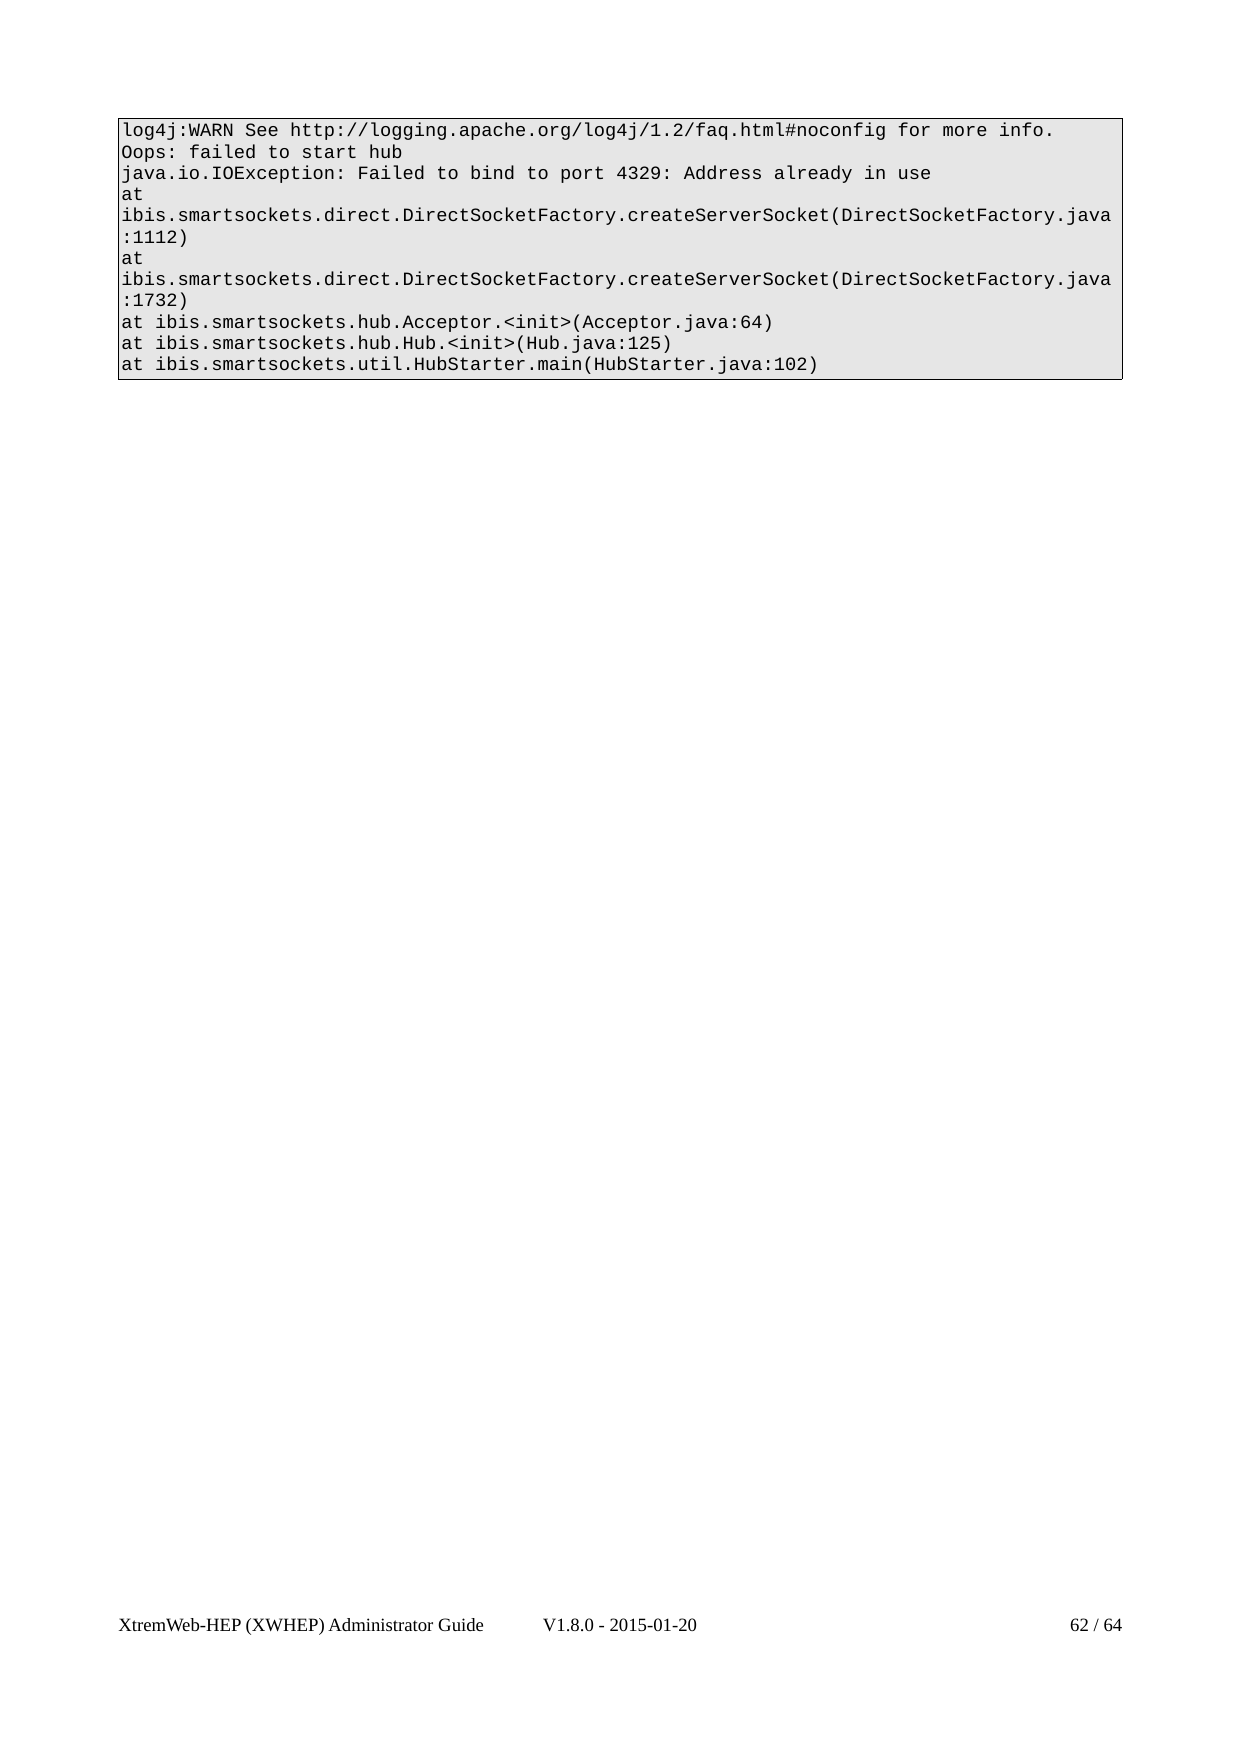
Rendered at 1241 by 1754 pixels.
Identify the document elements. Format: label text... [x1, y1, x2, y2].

text at ibis.smartsockets.hub.Acceptor.<init>(Acceptor.java:64) [119, 309, 1122, 331]
text at ibis.smartsockets.util.HubStarter.main(HubStarter.java:102) [119, 352, 1122, 379]
text java.io.IOException: Failed to bind to port 4329: Address already in use [119, 161, 1122, 182]
text at ibis.smartsockets.direct.DirectSocketFactory.createServerSocket(DirectSocketFactory.java:1112) [119, 182, 1122, 246]
text log4j:WARN See http://logging.apache.org/log4j/1.2/faq.html#noconfig for more info. [119, 119, 1122, 139]
text at ibis.smartsockets.hub.Hub.<init>(Hub.java:125) [119, 331, 1122, 352]
text at ibis.smartsockets.direct.DirectSocketFactory.createServerSocket(DirectSocketFactory.java:1732) [119, 246, 1122, 309]
text Oops: failed to start hub [119, 139, 1122, 161]
